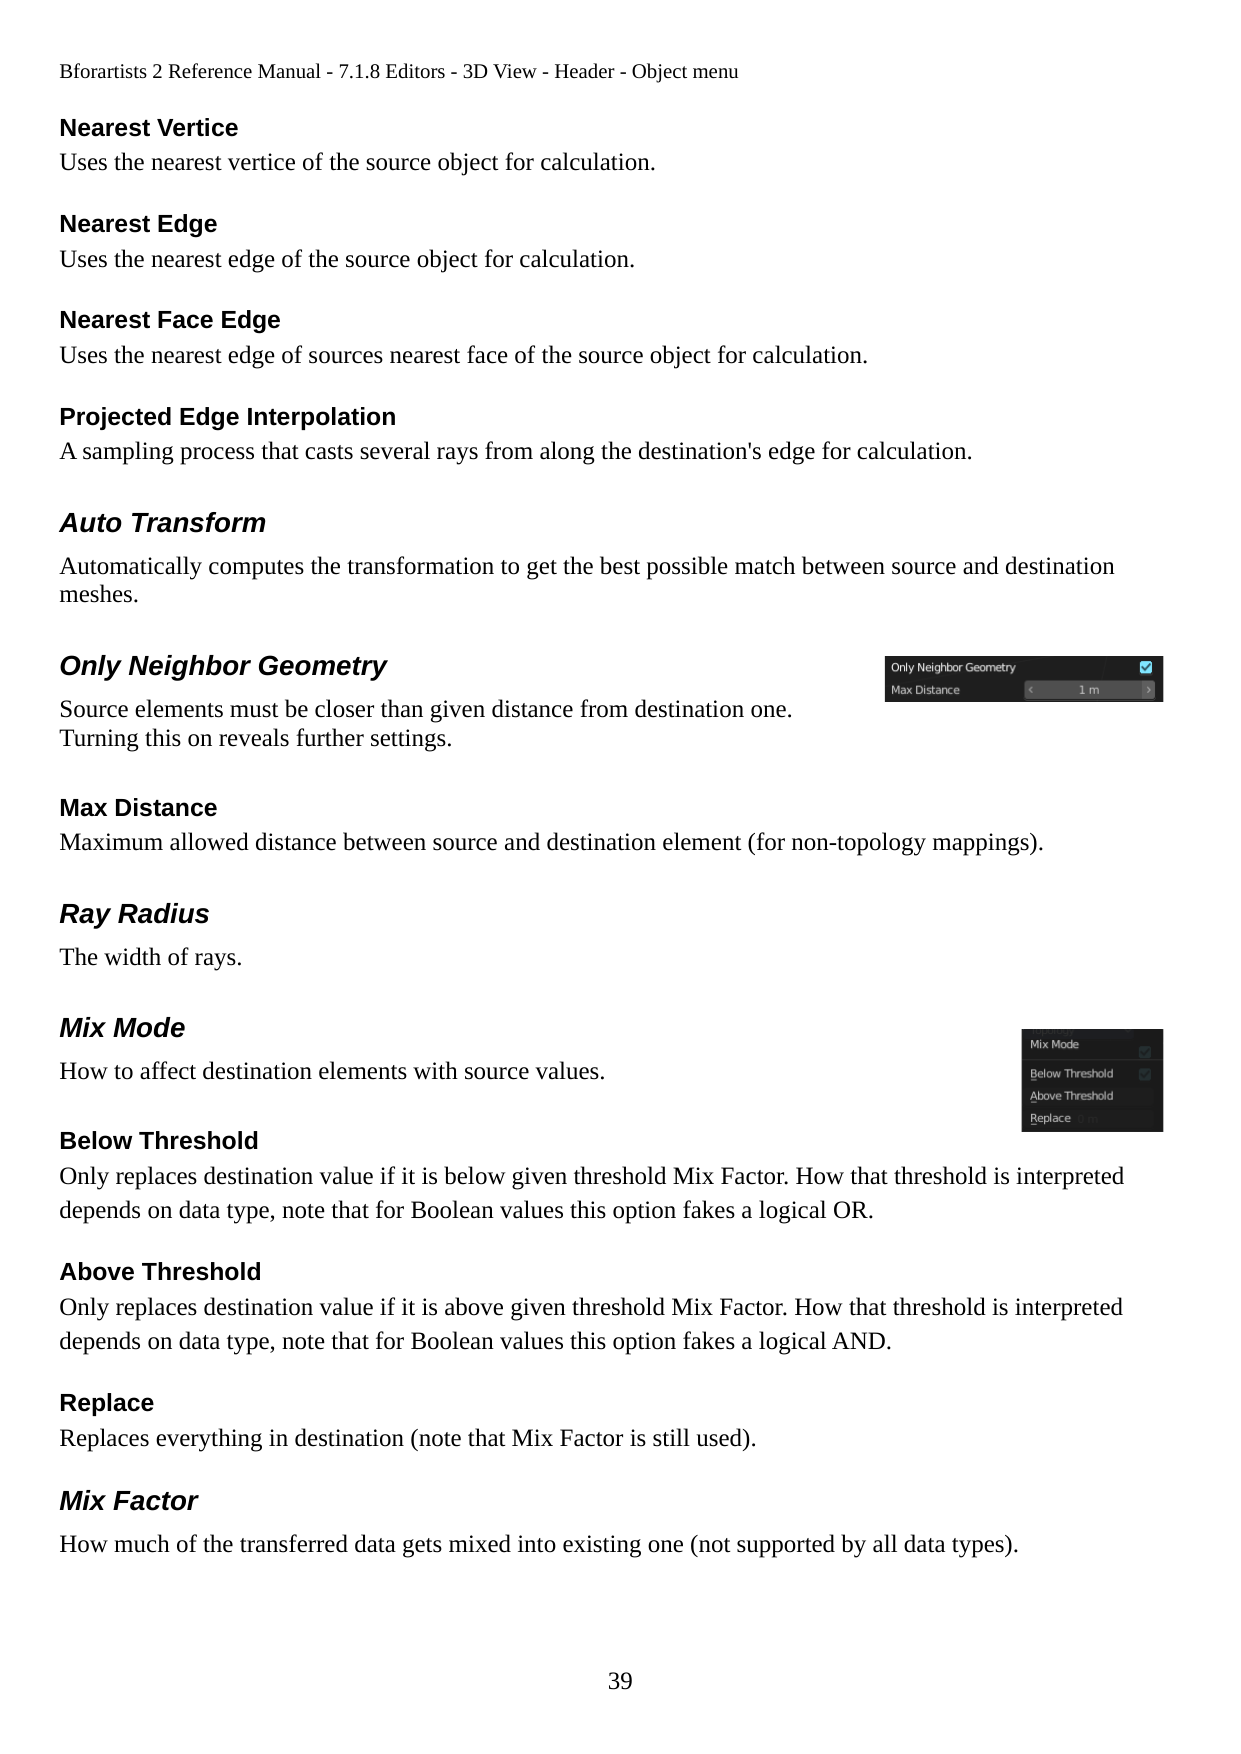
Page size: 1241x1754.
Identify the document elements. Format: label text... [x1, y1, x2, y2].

text Uses the nearest edge of the source object for calculation. [59, 244, 1181, 272]
text How to affect destination elements with source values. [59, 1056, 1021, 1085]
subtitle Nearest Edge [59, 209, 1181, 237]
subtitle Only Neighbor Geometry [59, 649, 1181, 681]
subtitle Ray Radius [59, 897, 1181, 929]
text Source elements must be closer than given distance from destination one. Turning this on reveals further settings. [59, 694, 1181, 751]
text Uses the nearest vertice of the source object for calculation. [59, 147, 1181, 176]
text How much of the transferred data gets mixed into existing one (not supported by all data types). [59, 1529, 1181, 1557]
picture [884, 656, 1164, 702]
subtitle Below Threshold [59, 1126, 1181, 1155]
text Only replaces destination value if it is below given threshold Mix Factor. How that threshold is interpreted depends on data type, note that for Boolean values this option fakes a logical OR. [59, 1161, 1181, 1224]
picture [1021, 1029, 1164, 1132]
text Uses the nearest edge of sources nearest face of the source object for calculation. [59, 340, 1181, 369]
text The width of rays. [59, 942, 1181, 971]
text Replaces everything in destination (note that Mix Factor is still used). [59, 1423, 1181, 1451]
subtitle Mix Mode [59, 1012, 1181, 1044]
subtitle Projected Edge Interpolation [59, 402, 1181, 430]
text Only replaces destination value if it is above given threshold Mix Factor. How that threshold is interpreted depends on data type, note that for Boolean values this option fakes a logical AND. [59, 1292, 1181, 1355]
subtitle Replace [59, 1388, 1181, 1416]
text A sampling process that casts several rays from along the destination's edge for calculation. [59, 436, 1181, 465]
subtitle Above Threshold [59, 1257, 1181, 1286]
text Maximum allowed distance between source and destination element (for non-topology mappings). [59, 827, 1181, 856]
subtitle Max Distance [59, 793, 1181, 821]
subtitle Auto Transform [59, 506, 1181, 538]
text Automatically computes the transformation to get the best possible match between source and destination meshes. [59, 551, 1181, 608]
subtitle Nearest Vertice [59, 113, 1181, 141]
subtitle Nearest Face Edge [59, 305, 1181, 334]
subtitle Mix Factor [59, 1484, 1181, 1516]
